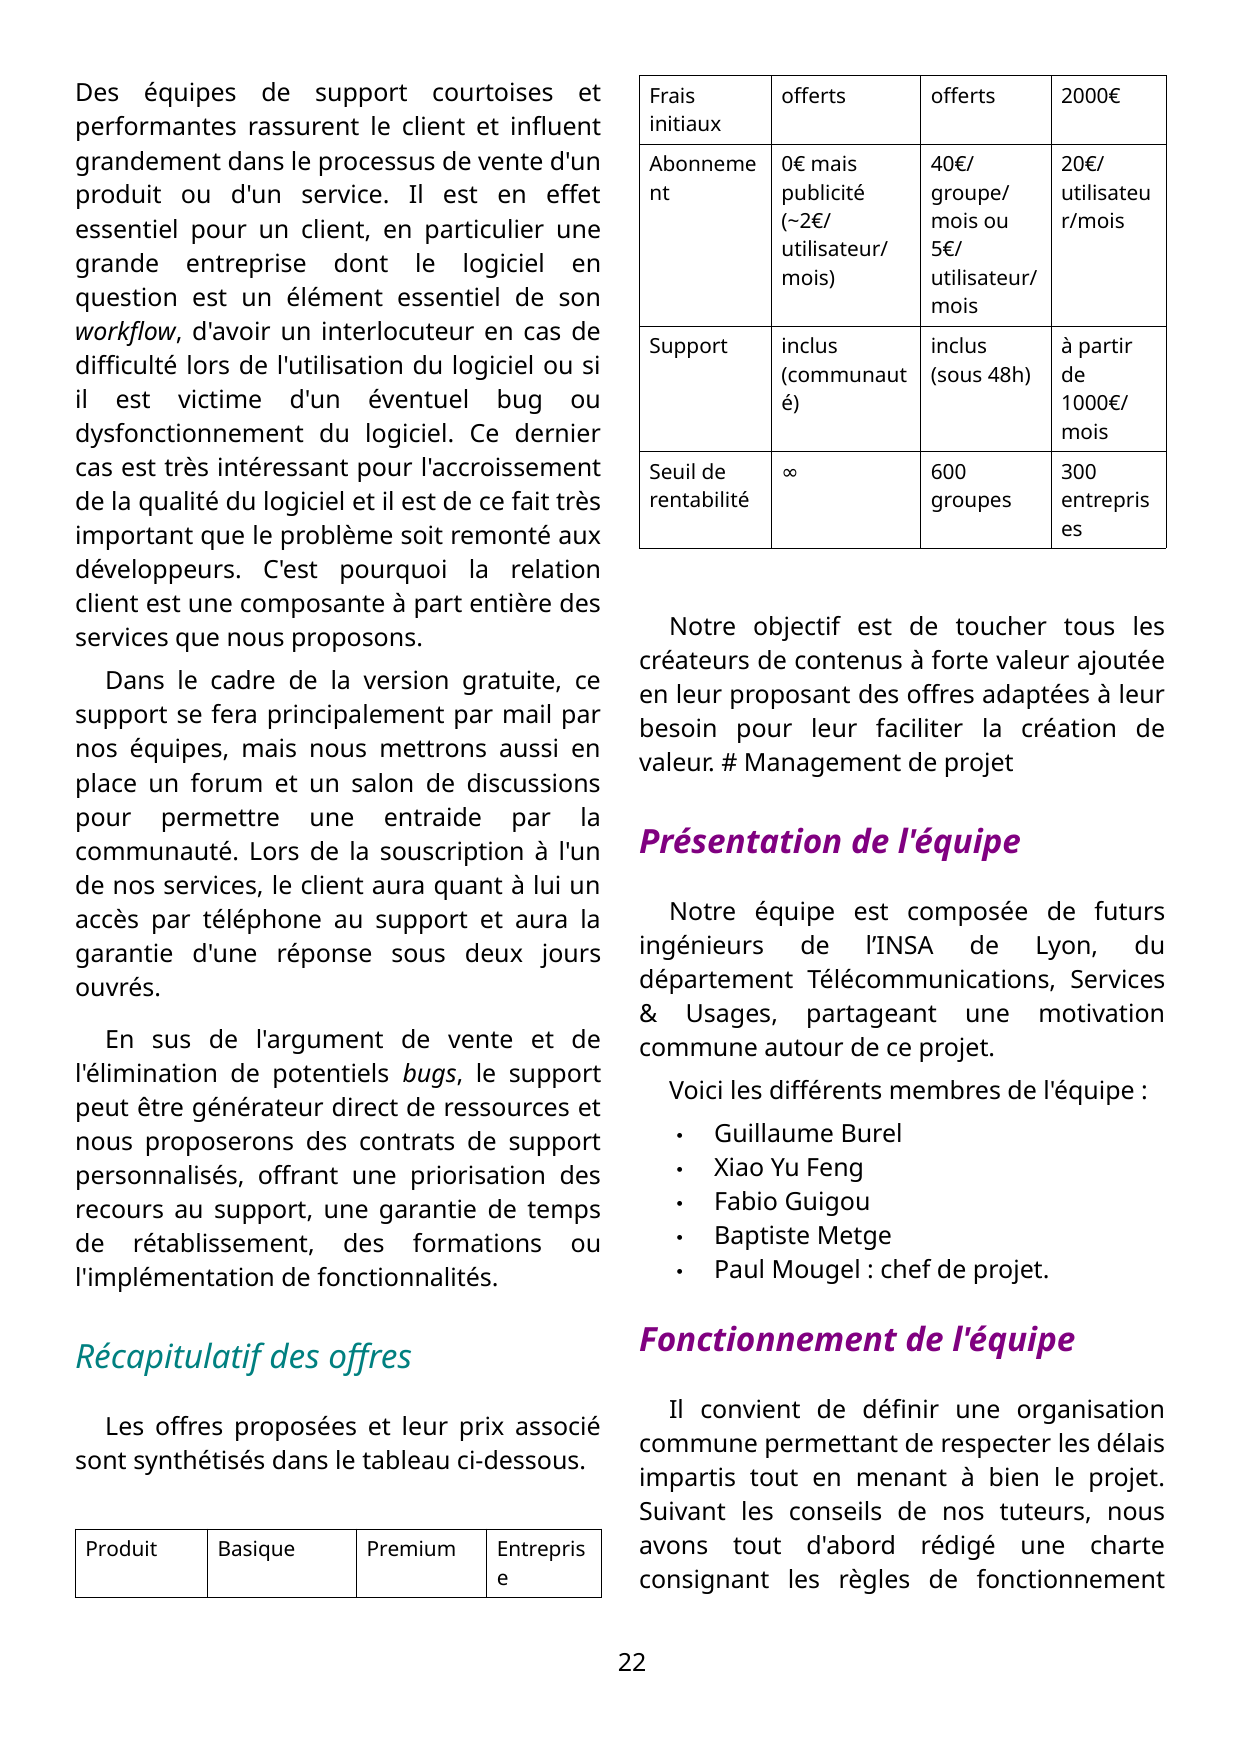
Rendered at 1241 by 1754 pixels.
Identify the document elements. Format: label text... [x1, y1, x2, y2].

list Baptiste Metge [676, 1218, 1166, 1252]
text Notre objectif est de toucher tous les créateurs de contenus à forte valeur ajoutée en leur proposant des offres adaptées à leur besoin pour leur faciliter la création de valeur. # Management de projet [639, 609, 1166, 779]
list Fabio Guigou [676, 1184, 1166, 1218]
subtitle Fonctionnement de l'équipe [639, 1316, 1166, 1362]
table_cell à partir de 1000€/ mois [1052, 327, 1166, 451]
subtitle Récapitulatif des offres [75, 1333, 601, 1378]
table_cell 40€/groupe/mois ou 5€/ utilisateur/ mois [921, 145, 1051, 326]
text Des équipes de support courtoises et performantes rassurent le client et influent grandement dans le processus de vente d'un produit ou d'un service. Il est en effet essentiel pour un client, en particulier une grande entreprise dont le logiciel en question est un élément essentiel de son workflow, d'avoir un interlocuteur en cas de difficulté lors de l'utilisation du logiciel ou si il est victime d'un éventuel bug ou dysfonctionnement du logiciel. Ce dernier cas est très intéressant pour l'accroissement de la qualité du logiciel et il est de ce fait très important que le problème soit remonté aux développeurs. C'est pourquoi la relation client est une composante à part entière des services que nous proposons. [75, 75, 601, 654]
text Il convient de définir une organisation commune permettant de respecter les délais impartis tout en menant à bien le projet. Suivant les conseils de nos tuteurs, nous avons tout d'abord rédigé une charte consignant les règles de fonctionnement [639, 1392, 1166, 1596]
table_cell 0€ mais publicité (~2€/ utilisateur/ mois) [772, 145, 920, 326]
list Xiao Yu Feng [676, 1150, 1166, 1184]
table_cell offerts [772, 76, 920, 143]
table_header Produit [76, 1530, 207, 1597]
list Guillaume Burel [676, 1116, 1166, 1150]
subtitle Présentation de l'équipe [639, 818, 1166, 863]
table_cell 600 groupes [921, 452, 1051, 548]
table_cell ∞ [772, 452, 920, 548]
table_cell Frais initiaux [640, 76, 771, 143]
table_cell Seuil de rentabilité [640, 452, 771, 548]
table_cell 2000€ [1052, 76, 1166, 143]
list Paul Mougel : chef de projet. [676, 1252, 1166, 1286]
table_cell inclus (sous 48h) [921, 327, 1051, 451]
table_cell Support [640, 327, 771, 451]
text Les offres proposées et leur prix associé sont synthétisés dans le tableau ci-dessous. [75, 1408, 601, 1477]
table_cell 20€/ utilisateur/mois [1052, 145, 1166, 326]
text Dans le cadre de la version gratuite, ce support se fera principalement par mail par nos équipes, mais nous mettrons aussi en place un forum et un salon de discussions pour permettre une entraide par la communauté. Lors de la souscription à l'un de nos services, le client aura quant à lui un accès par téléphone au support et aura la garantie d'une réponse sous deux jours ouvrés. [75, 663, 601, 1004]
table_cell offerts [921, 76, 1051, 143]
table_cell Abonnement [640, 145, 771, 326]
table_cell 300 entreprises [1052, 452, 1166, 548]
table_header Basique [208, 1530, 356, 1597]
table_cell inclus (communauté) [772, 327, 920, 451]
table_header Premium [357, 1530, 486, 1597]
table_header Entreprise [487, 1530, 601, 1597]
text En sus de l'argument de vente et de l'élimination de potentiels bugs, le support peut être générateur direct de ressources et nous proposerons des contrats de support personnalisés, offrant une priorisation des recours au support, une garantie de temps de rétablissement, des formations ou l'implémentation de fonctionnalités. [75, 1022, 601, 1294]
text Notre équipe est composée de futurs ingénieurs de l’INSA de Lyon, du département Télécommunications, Services & Usages, partageant une motivation commune autour de ce projet. [639, 893, 1166, 1064]
text Voici les différents membres de l'équipe : [639, 1073, 1166, 1107]
